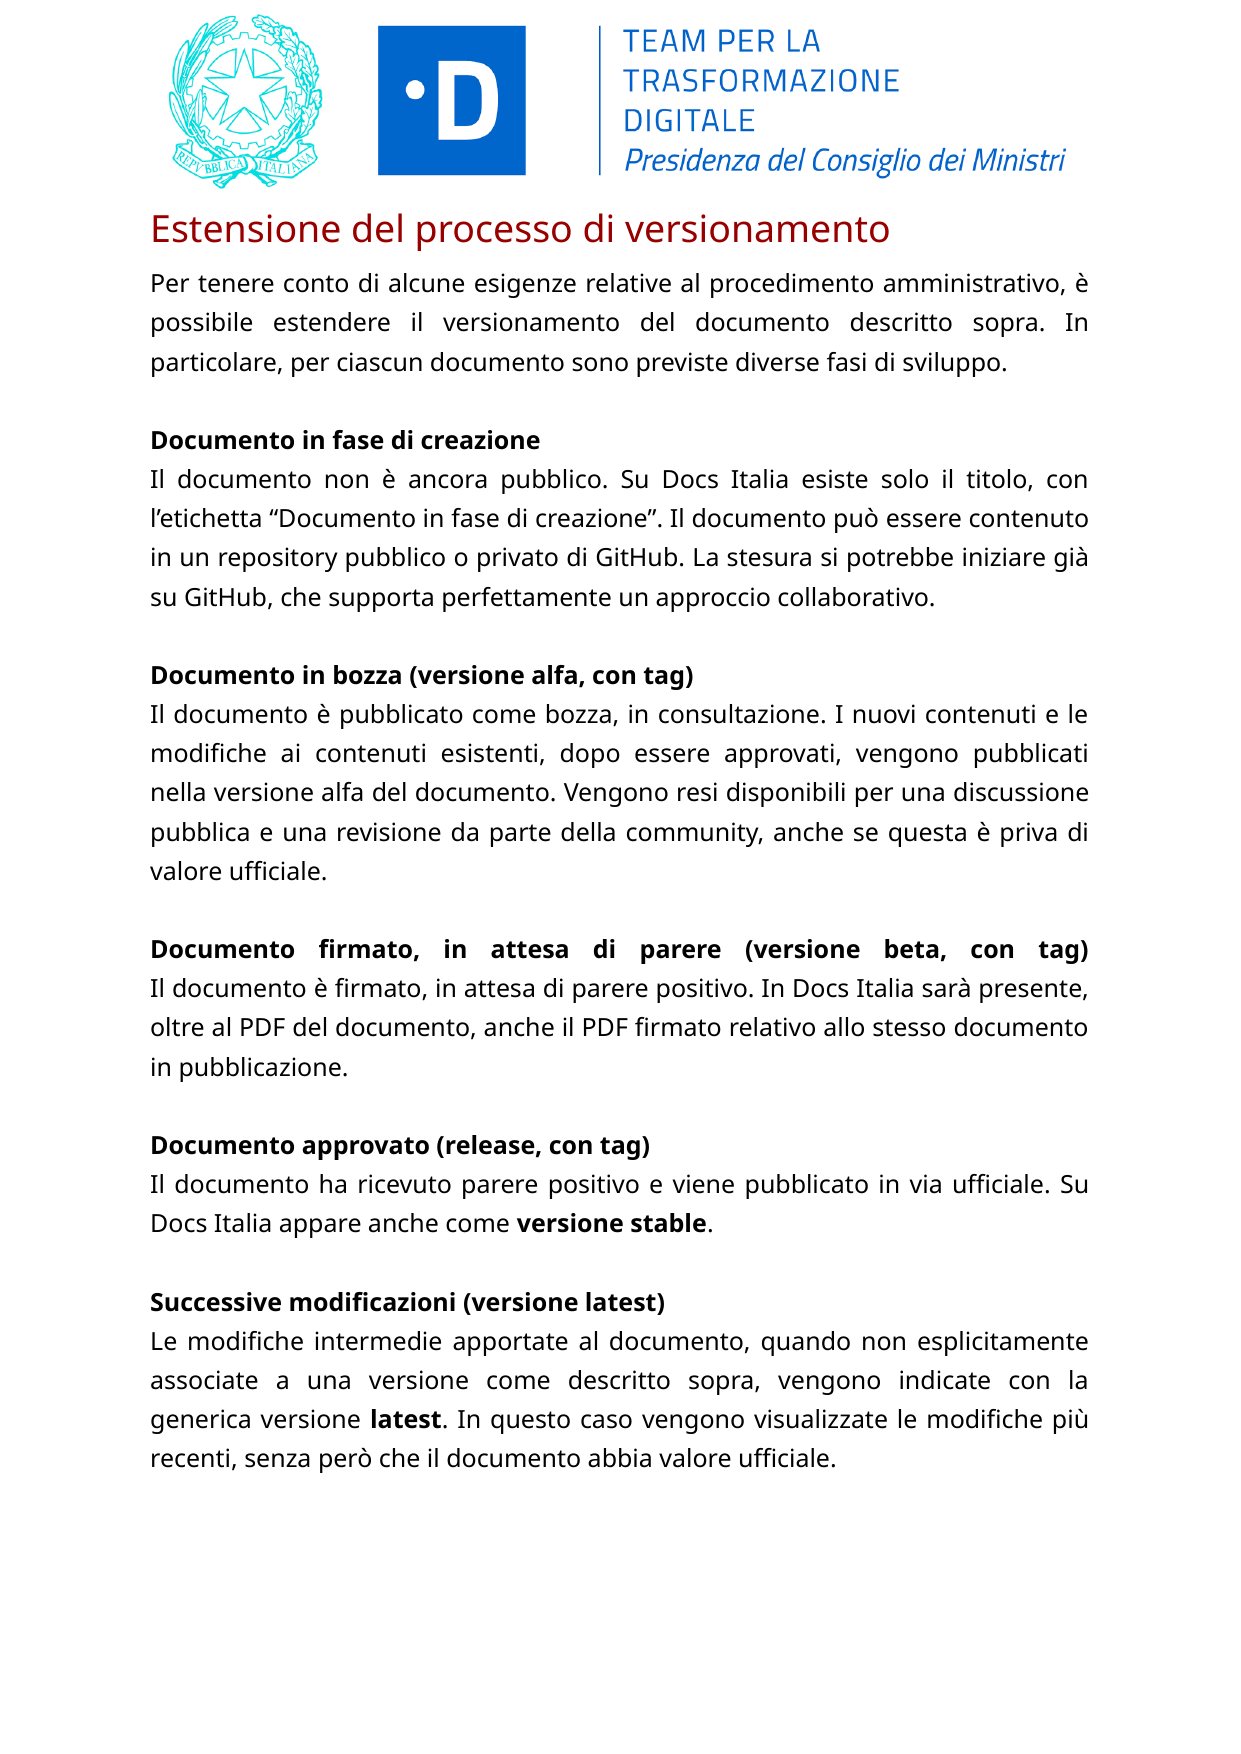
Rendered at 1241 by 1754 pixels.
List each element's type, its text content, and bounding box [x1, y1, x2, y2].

text Documento firmato, in attesa di parere (versione beta, con tag) Il documento è firmato, in attesa di parere positivo. In Docs Italia sarà presente, oltre al PDF del documento, anche il PDF firmato relativo allo stesso documento in pubblicazione. [150, 932, 1090, 1083]
text Successive modificazioni (versione latest) [150, 1284, 1090, 1318]
subtitle Estensione del processo di versionamento [150, 203, 1090, 253]
picture [150, 0, 1091, 203]
text Per tenere conto di alcune esigenze relative al procedimento amministrativo, è possibile estendere il versionamento del documento descritto sopra. In particolare, per ciascun documento sono previste diverse fasi di sviluppo. [150, 266, 1090, 378]
text Documento in bozza (versione alfa, con tag) [150, 657, 1090, 692]
text Il documento non è ancora pubblico. Su Docs Italia esiste solo il titolo, con l’etichetta “Documento in fase di creazione”. Il documento può essere contenuto in un repository pubblico o privato di GitHub. La stesura si potrebbe iniziare già su GitHub, che supporta perfettamente un approccio collaborativo. [150, 462, 1090, 613]
text Le modifiche intermedie apportate al documento, quando non esplicitamente associate a una versione come descritto sopra, vengono indicate con la generica versione latest. In questo caso vengono visualizzate le modifiche più recenti, senza però che il documento abbia valore ufficiale. [150, 1323, 1090, 1475]
text Documento approvato (release, con tag) [150, 1088, 1090, 1162]
text Il documento ha ricevuto parere positivo e viene pubblicato in via ufficiale. Su Docs Italia appare anche come versione stable. [150, 1167, 1090, 1240]
text Il documento è pubblicato come bozza, in consultazione. I nuovi contenuti e le modifiche ai contenuti esistenti, dopo essere approvati, vengono pubblicati nella versione alfa del documento. Vengono resi disponibili per una discussione pubblica e una revisione da parte della community, anche se questa è priva di valore ufficiale. [150, 697, 1090, 887]
text Documento in fase di creazione [150, 422, 1090, 457]
